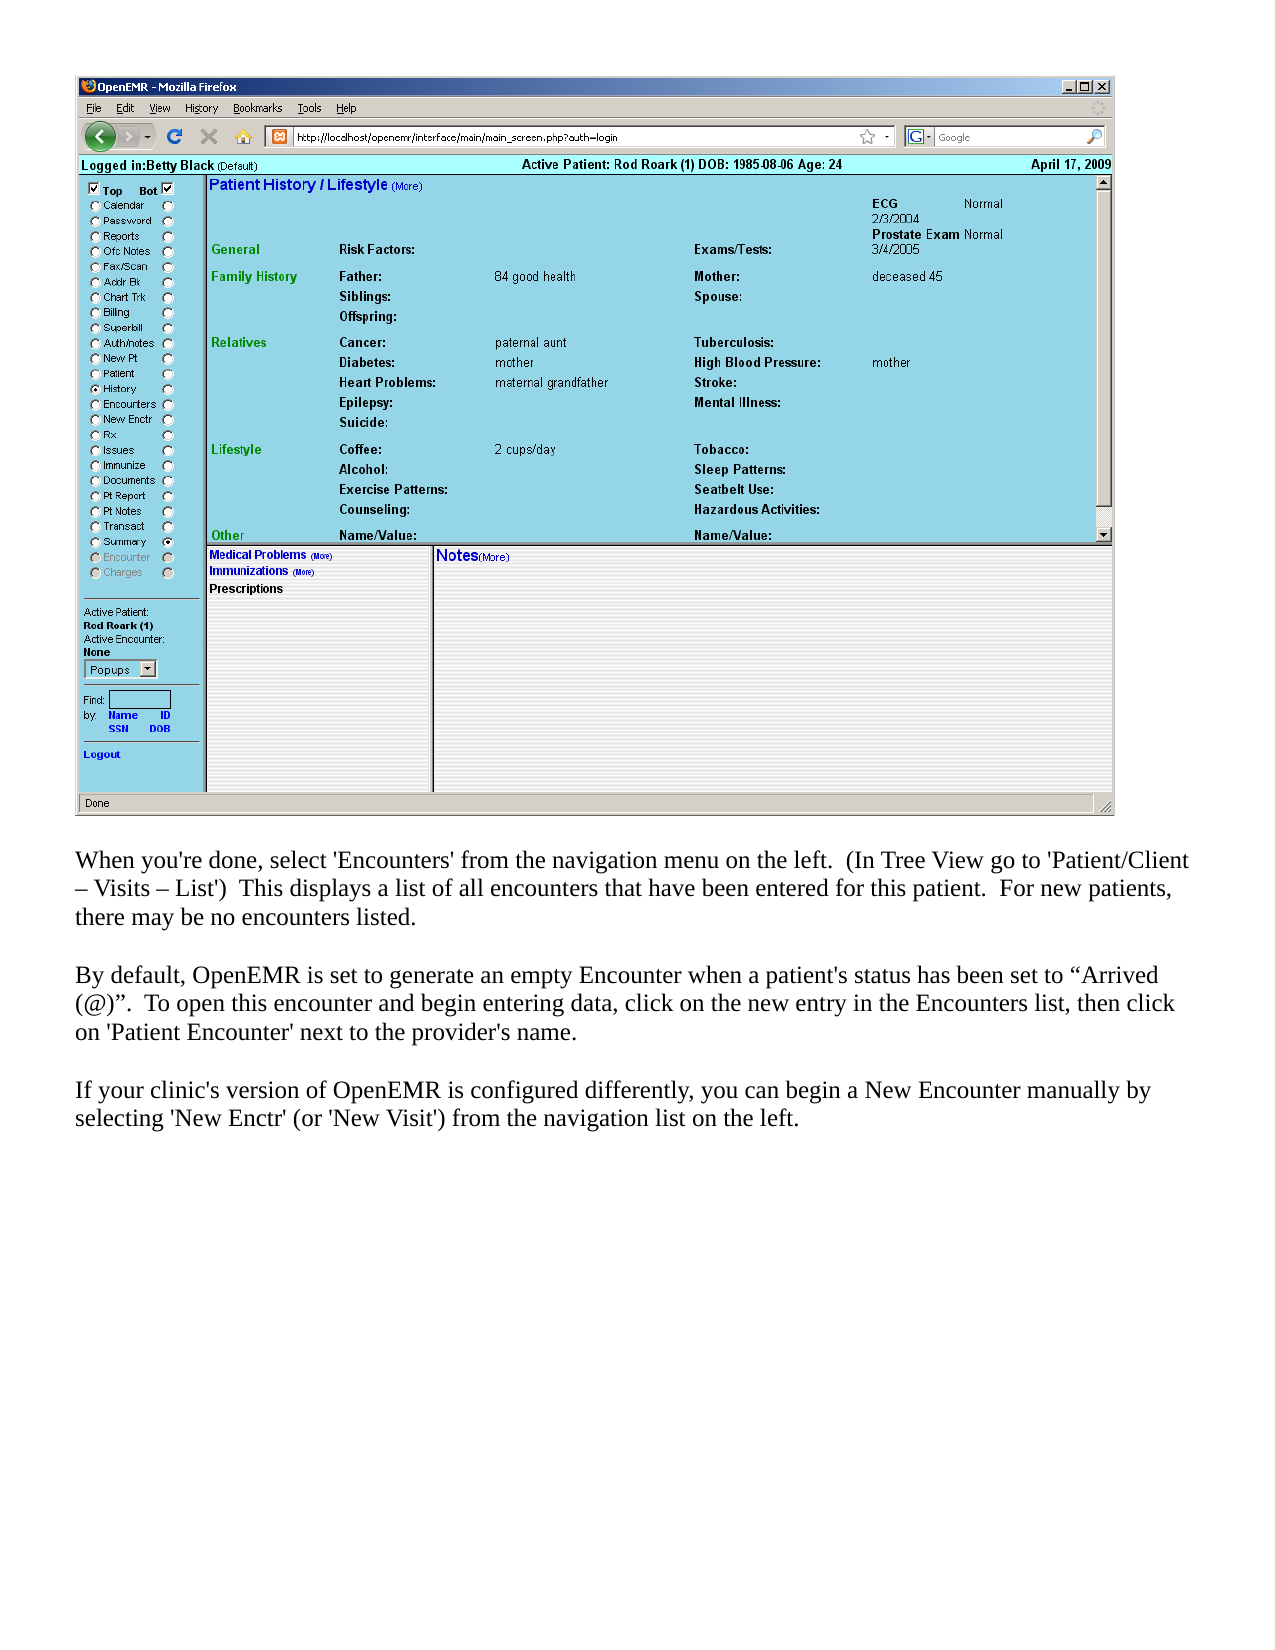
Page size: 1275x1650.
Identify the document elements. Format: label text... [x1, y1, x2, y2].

picture [75, 75, 1115, 816]
text By default, OpenEMR is set to generate an empty Encounter when a patient's status has been set to “Arrived (@)”. To open this encounter and begin entering data, click on the new entry in the Encounters list, then click on 'Patient Encounter' next to the provider's name. [75, 960, 1200, 1046]
text If your clinic's version of OpenEMR is configured differently, you can begin a New Encounter manually by selecting 'New Enctr' (or 'New Visit') from the navigation list on the left. [75, 1075, 1200, 1132]
text When you're done, select 'Encounters' from the navigation menu on the left. (In Tree View go to 'Patient/Client – Visits – List') This displays a list of all encounters that have been entered for this patient. For new patients, there may be no encounters listed. [75, 845, 1200, 931]
